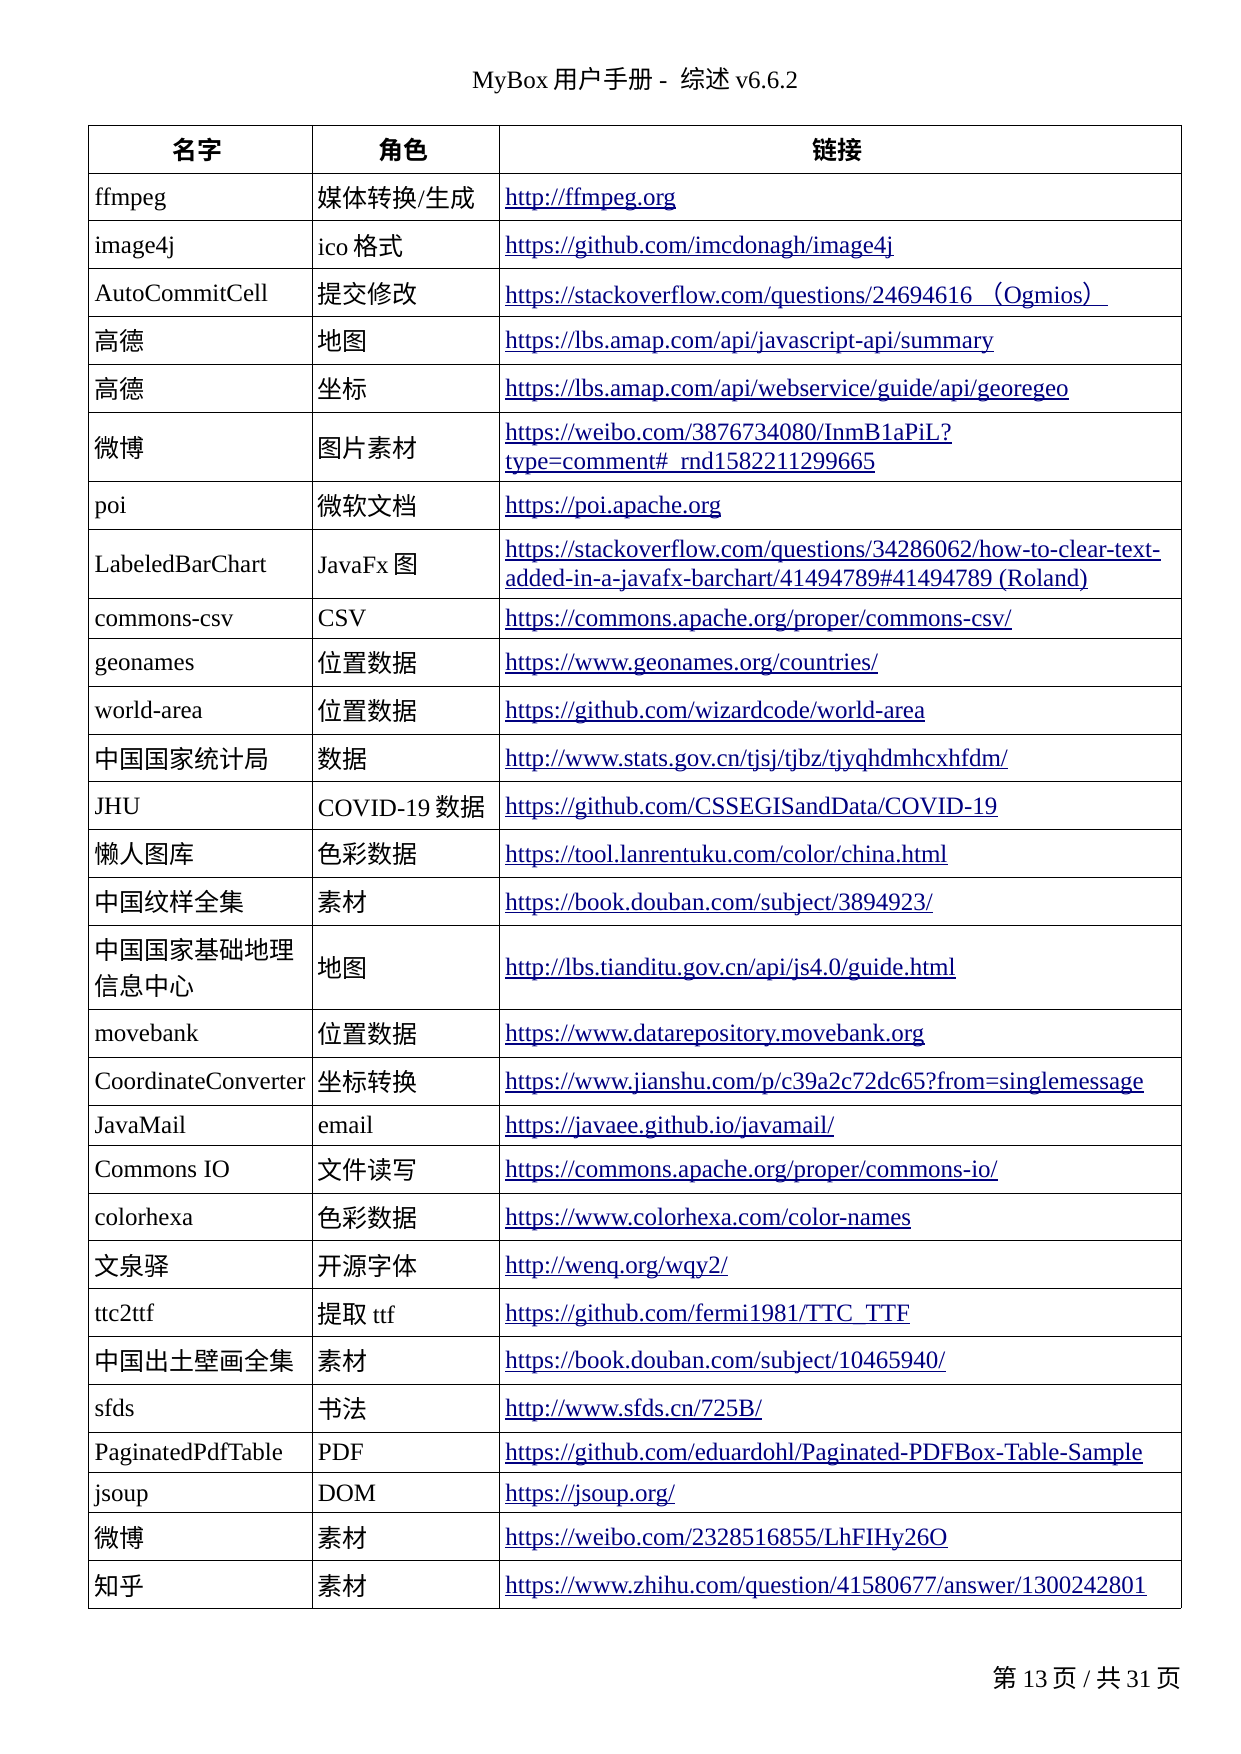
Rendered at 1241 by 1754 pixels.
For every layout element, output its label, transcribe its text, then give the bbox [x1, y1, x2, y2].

table_cell 素材 [313, 1561, 499, 1608]
table_cell https://weibo.com/3876734080/InmB1aPiL?type=comment#_rnd1582211299665 [500, 413, 1181, 481]
table_cell 素材 [313, 1513, 499, 1560]
table_cell 知乎 [89, 1561, 312, 1608]
table_cell 位置数据 [313, 1010, 499, 1057]
table_cell jsoup [89, 1473, 312, 1512]
table_cell ttc2ttf [89, 1289, 312, 1336]
table_cell 中国国家统计局 [89, 735, 312, 781]
table_cell 位置数据 [313, 639, 499, 686]
table_cell https://tool.lanrentuku.com/color/china.html [500, 830, 1181, 877]
table_cell image4j [89, 221, 312, 268]
table_cell https://book.douban.com/subject/10465940/ [500, 1337, 1181, 1384]
table_cell 位置数据 [313, 687, 499, 733]
table_header 角色 [313, 126, 499, 173]
table_cell http://lbs.tianditu.gov.cn/api/js4.0/guide.html [500, 926, 1181, 1009]
table_cell https://javaee.github.io/javamail/ [500, 1106, 1181, 1145]
table_cell PDF [313, 1433, 499, 1472]
table_cell ffmpeg [89, 174, 312, 220]
table_cell 高德 [89, 365, 312, 412]
table_cell https://www.jianshu.com/p/c39a2c72dc65?from=singlemessage [500, 1058, 1181, 1104]
table_cell https://www.datarepository.movebank.org [500, 1010, 1181, 1057]
table_cell https://lbs.amap.com/api/javascript-api/summary [500, 317, 1181, 364]
table_cell 坐标 [313, 365, 499, 412]
table_cell PaginatedPdfTable [89, 1433, 312, 1472]
table_cell 地图 [313, 926, 499, 1009]
table_cell 文件读写 [313, 1146, 499, 1193]
table_cell https://github.com/CSSEGISandData/COVID-19 [500, 782, 1181, 829]
table_cell world-area [89, 687, 312, 733]
table_cell 地图 [313, 317, 499, 364]
table_cell 懒人图库 [89, 830, 312, 877]
table_cell https://www.geonames.org/countries/ [500, 639, 1181, 686]
table_cell https://github.com/wizardcode/world-area [500, 687, 1181, 733]
table_cell https://www.colorhexa.com/color-names [500, 1194, 1181, 1240]
table_cell https://www.zhihu.com/question/41580677/answer/1300242801 [500, 1561, 1181, 1608]
table_cell 素材 [313, 1337, 499, 1384]
table_cell 提交修改 [313, 269, 499, 316]
table_cell 数据 [313, 735, 499, 781]
table_cell DOM [313, 1473, 499, 1512]
table_cell https://github.com/imcdonagh/image4j [500, 221, 1181, 268]
table_cell poi [89, 482, 312, 528]
table_cell 书法 [313, 1385, 499, 1432]
table_cell 微博 [89, 413, 312, 481]
table_cell 微软文档 [313, 482, 499, 528]
table_cell https://weibo.com/2328516855/LhFIHy26O [500, 1513, 1181, 1560]
table_header 链接 [500, 126, 1181, 173]
table_cell ico格式 [313, 221, 499, 268]
table_cell geonames [89, 639, 312, 686]
table_cell https://github.com/fermi1981/TTC_TTF [500, 1289, 1181, 1336]
table_cell COVID-19数据 [313, 782, 499, 829]
table_cell AutoCommitCell [89, 269, 312, 316]
table_cell email [313, 1106, 499, 1145]
table_cell 色彩数据 [313, 830, 499, 877]
table_cell https://commons.apache.org/proper/commons-csv/ [500, 599, 1181, 638]
table_cell 图片素材 [313, 413, 499, 481]
table_cell 高德 [89, 317, 312, 364]
table_cell http://ffmpeg.org [500, 174, 1181, 220]
table_cell 中国出土壁画全集 [89, 1337, 312, 1384]
table_cell CoordinateConverter [89, 1058, 312, 1104]
table_cell JavaFx图 [313, 530, 499, 598]
table_cell https://github.com/eduardohl/Paginated-PDFBox-Table-Sample [500, 1433, 1181, 1472]
table_cell 开源字体 [313, 1241, 499, 1288]
table_cell 文泉驿 [89, 1241, 312, 1288]
table_cell http://www.sfds.cn/725B/ [500, 1385, 1181, 1432]
table_cell commons-csv [89, 599, 312, 638]
table_cell https://poi.apache.org [500, 482, 1181, 528]
table_cell 色彩数据 [313, 1194, 499, 1240]
table_cell sfds [89, 1385, 312, 1432]
table_cell https://stackoverflow.com/questions/34286062/how-to-clear-text-added-in-a-javafx-barchart/41494789#41494789 (Roland) [500, 530, 1181, 598]
table_cell 中国国家基础地理信息中心 [89, 926, 312, 1009]
table_cell https://lbs.amap.com/api/webservice/guide/api/georegeo [500, 365, 1181, 412]
table_cell colorhexa [89, 1194, 312, 1240]
table_cell JavaMail [89, 1106, 312, 1145]
table_header 名字 [89, 126, 312, 173]
table_cell https://book.douban.com/subject/3894923/ [500, 878, 1181, 925]
table_cell https://commons.apache.org/proper/commons-io/ [500, 1146, 1181, 1193]
table_cell CSV [313, 599, 499, 638]
table_cell 微博 [89, 1513, 312, 1560]
table_cell https://stackoverflow.com/questions/24694616 （Ogmios） [500, 269, 1181, 316]
table_cell 中国纹样全集 [89, 878, 312, 925]
table_cell movebank [89, 1010, 312, 1057]
table_cell 素材 [313, 878, 499, 925]
table_cell 坐标转换 [313, 1058, 499, 1104]
table_cell 媒体转换/生成 [313, 174, 499, 220]
table_cell https://jsoup.org/ [500, 1473, 1181, 1512]
table_cell http://www.stats.gov.cn/tjsj/tjbz/tjyqhdmhcxhfdm/ [500, 735, 1181, 781]
table_cell Commons IO [89, 1146, 312, 1193]
table_cell LabeledBarChart [89, 530, 312, 598]
table_cell JHU [89, 782, 312, 829]
table_cell 提取ttf [313, 1289, 499, 1336]
table_cell http://wenq.org/wqy2/ [500, 1241, 1181, 1288]
